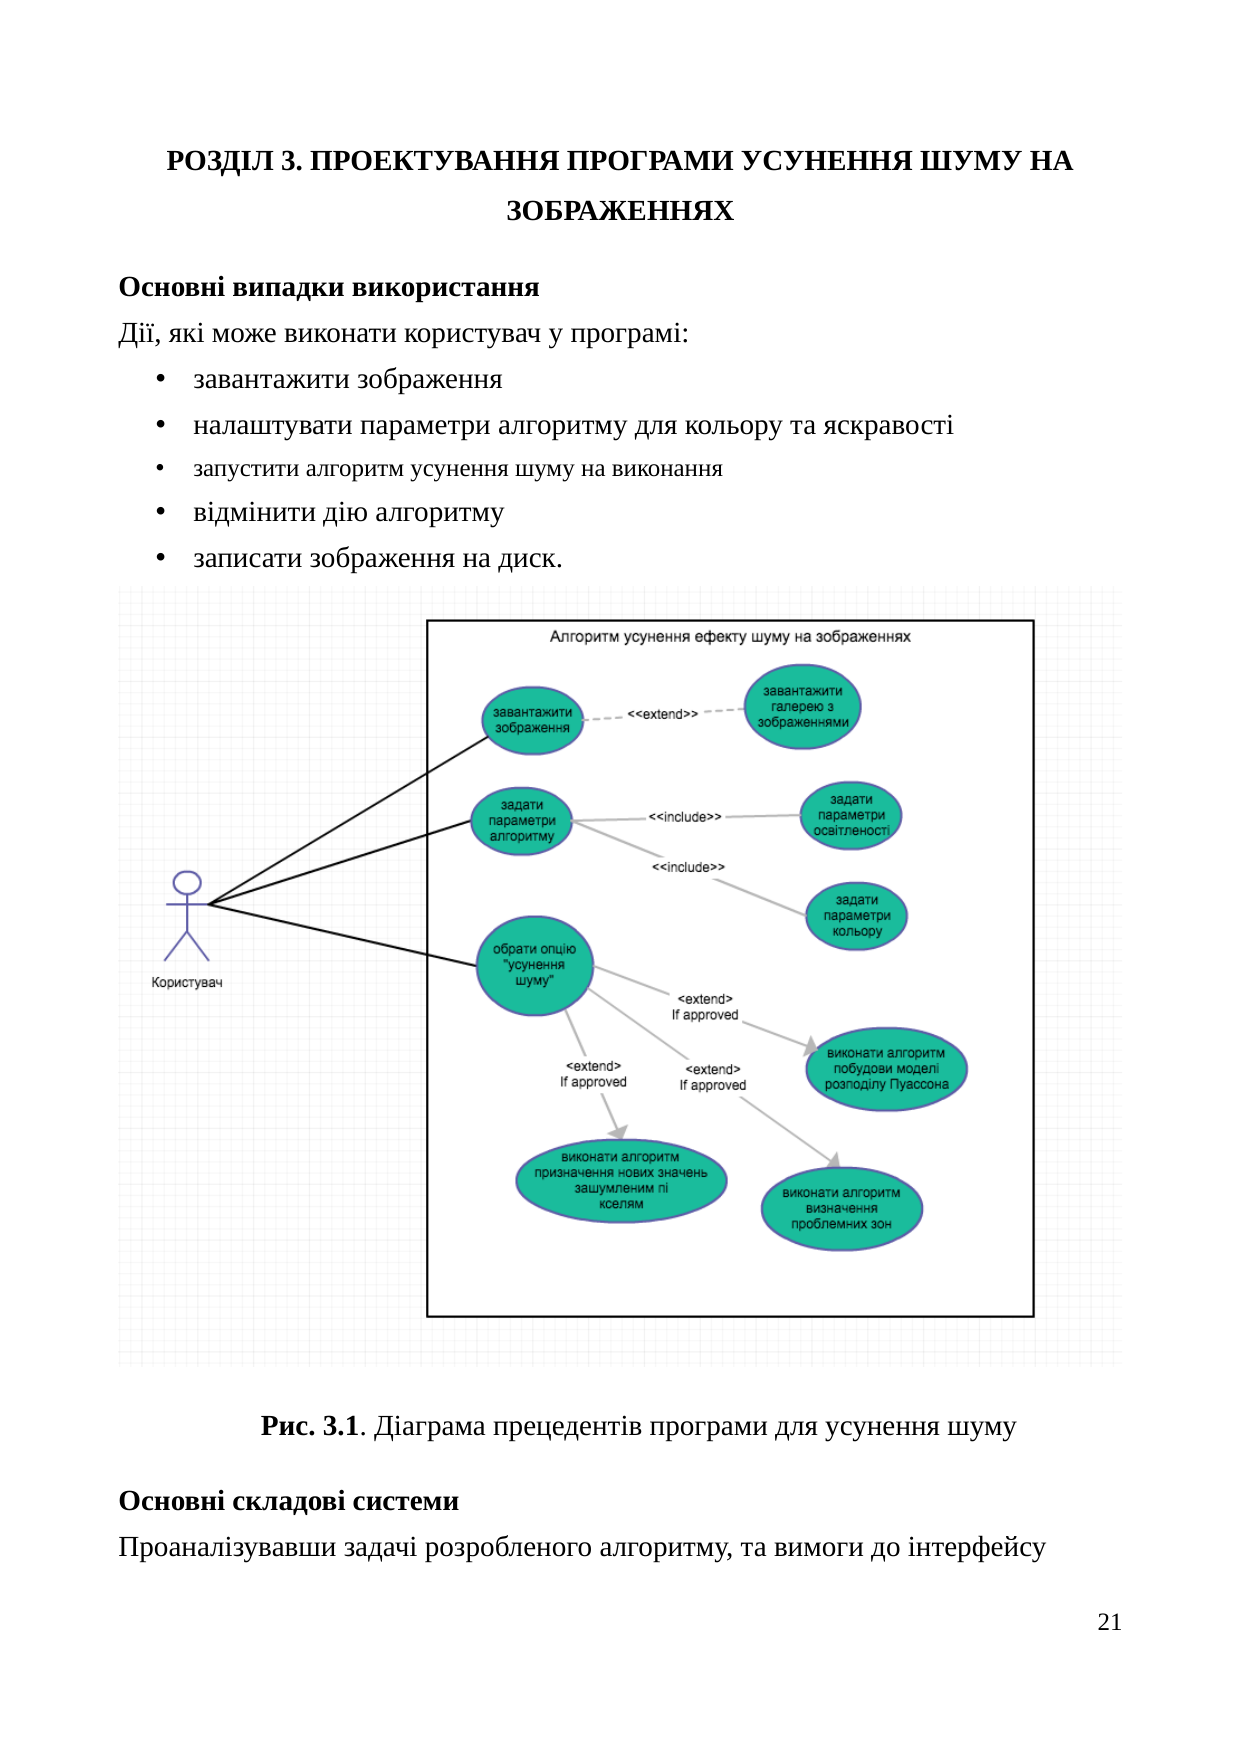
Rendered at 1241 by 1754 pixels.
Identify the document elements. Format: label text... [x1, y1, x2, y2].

subtitle РОЗДІЛ 3. ПРОЕКТУВАННЯ ПРОГРАМИ УСУНЕННЯ ШУМУ НА ЗОБРАЖЕННЯХ [118, 143, 1122, 227]
list відмінити дію алгоритму [156, 494, 1122, 528]
text Проаналізувавши задачі розробленого алгоритму, та вимоги до інтерфейсу [118, 1529, 1122, 1562]
picture [118, 586, 1123, 1367]
list записати зображення на диск. [156, 541, 1122, 574]
list запустити алгоритм усунення шуму на виконання [156, 453, 1122, 482]
text Рис. 3.1. Діаграма прецедентів програми для усунення шуму [118, 1408, 1122, 1441]
list завантажити зображення [156, 361, 1122, 394]
subtitle Основні випадки використання [118, 269, 1122, 302]
subtitle Основні складові системи [118, 1483, 1122, 1516]
list налаштувати параметри алгоритму для кольору та яскравості [156, 407, 1122, 441]
text Дії, які може виконати користувач у програмі: [118, 315, 1122, 348]
